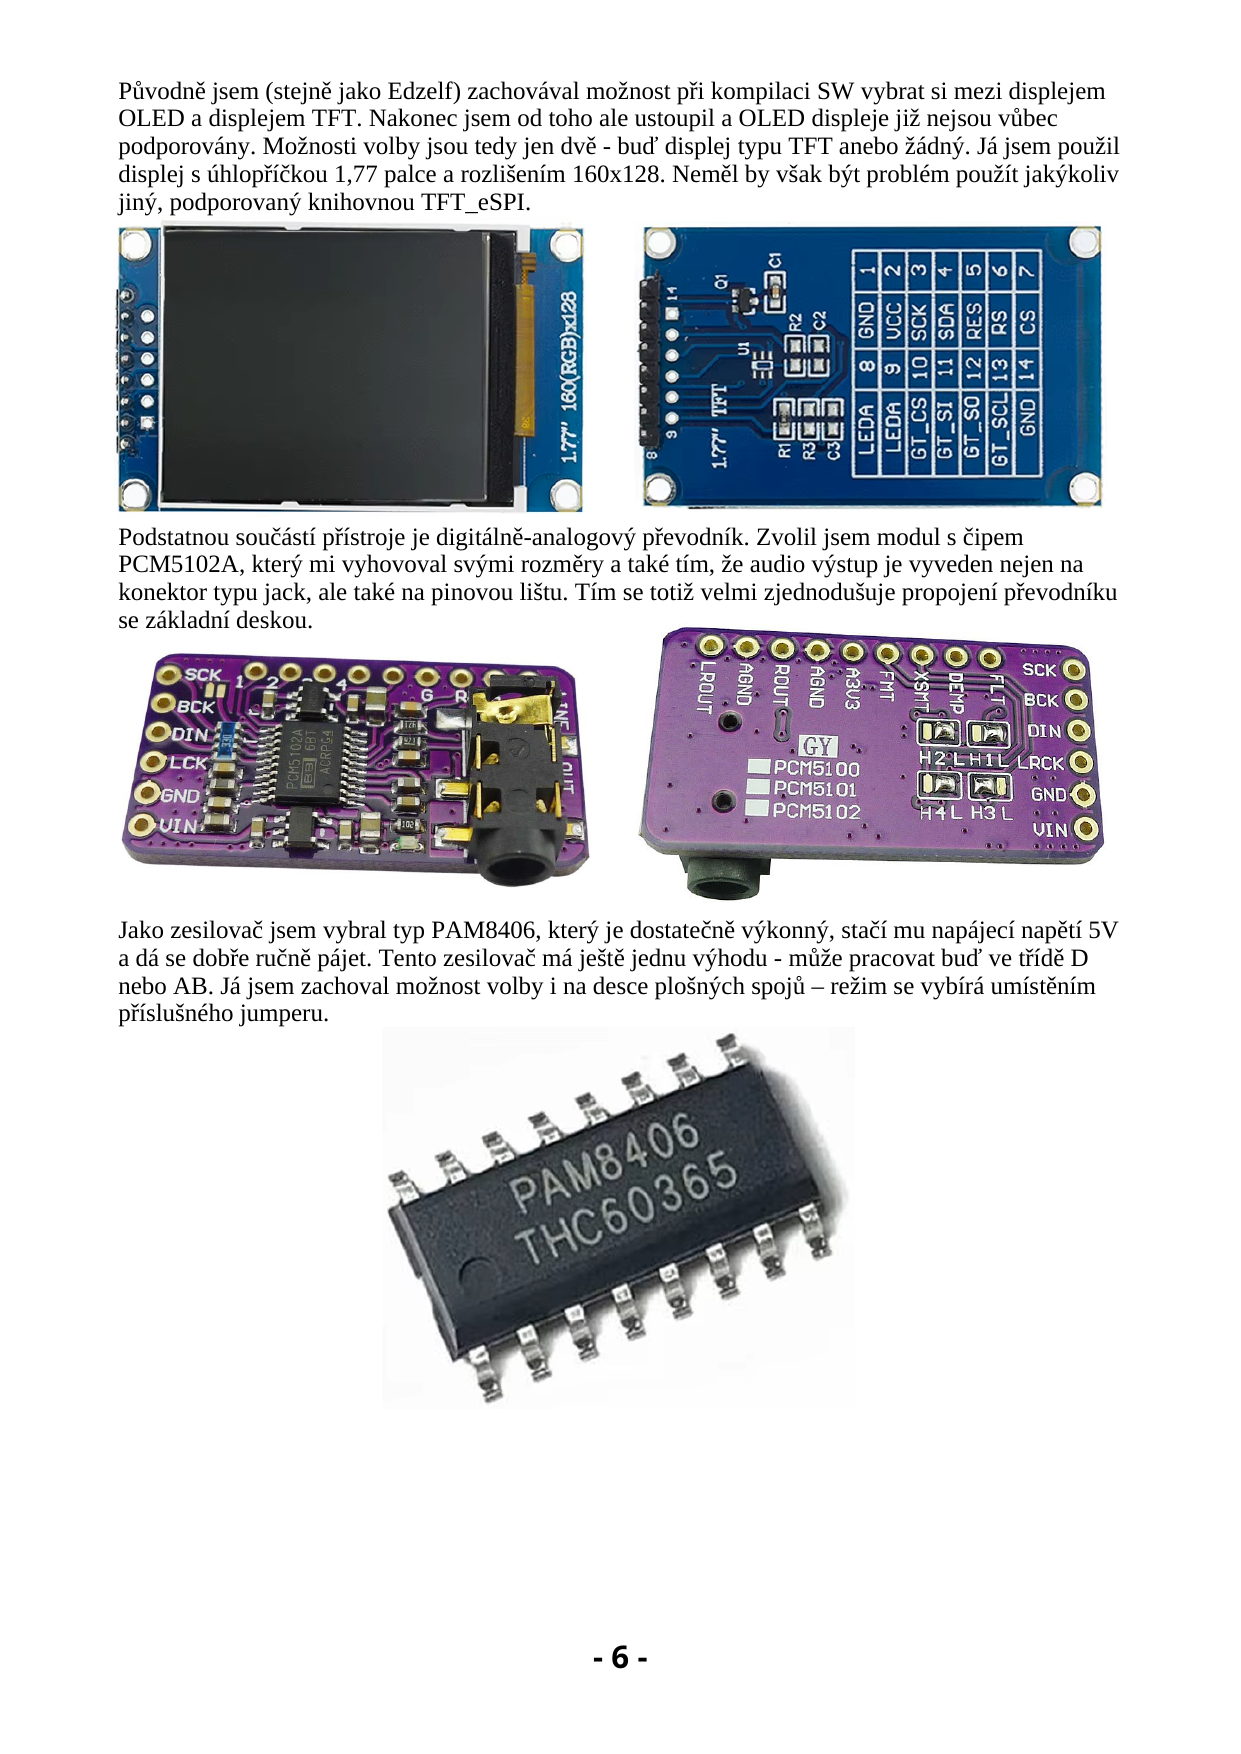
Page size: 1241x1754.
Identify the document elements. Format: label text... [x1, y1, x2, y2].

picture [382, 1027, 855, 1409]
text Jako zesilovač jsem vybral typ PAM8406, který je dostatečně výkonný, stačí mu napájecí napětí 5V a dá se dobře ručně pájet. Tento zesilovač má ještě jednu výhodu - může pracovat buď ve třídě D nebo AB. Já jsem zachoval možnost volby i na desce plošných spojů – režim se vybírá umístěním příslušného jumperu. [118, 916, 1122, 1027]
picture [634, 221, 1107, 512]
picture [113, 216, 587, 517]
picture [634, 623, 1107, 903]
text Původně jsem (stejně jako Edzelf) zachovával možnost při kompilaci SW vybrat si mezi displejem OLED a displejem TFT. Nakonec jsem od toho ale ustoupil a OLED displeje již nejsou vůbec podporovány. Možnosti volby jsou tedy jen dvě - buď displej typu TFT anebo žádný. Já jsem použil displej s úhlopříčkou 1,77 palce a rozlišením 160x128. Neměl by však být problém použít jakýkoliv jiný, podporovaný knihovnou TFT_eSPI. [118, 77, 1122, 215]
picture [118, 650, 592, 889]
text Podstatnou součástí přístroje je digitálně-analogový převodník. Zvolil jsem modul s čipem PCM5102A, který mi vyhovoval svými rozměry a také tím, že audio výstup je vyveden nejen na konektor typu jack, ale také na pinovou lištu. Tím se totiž velmi zjednodušuje propojení převodníku se základní deskou. [118, 523, 1122, 633]
